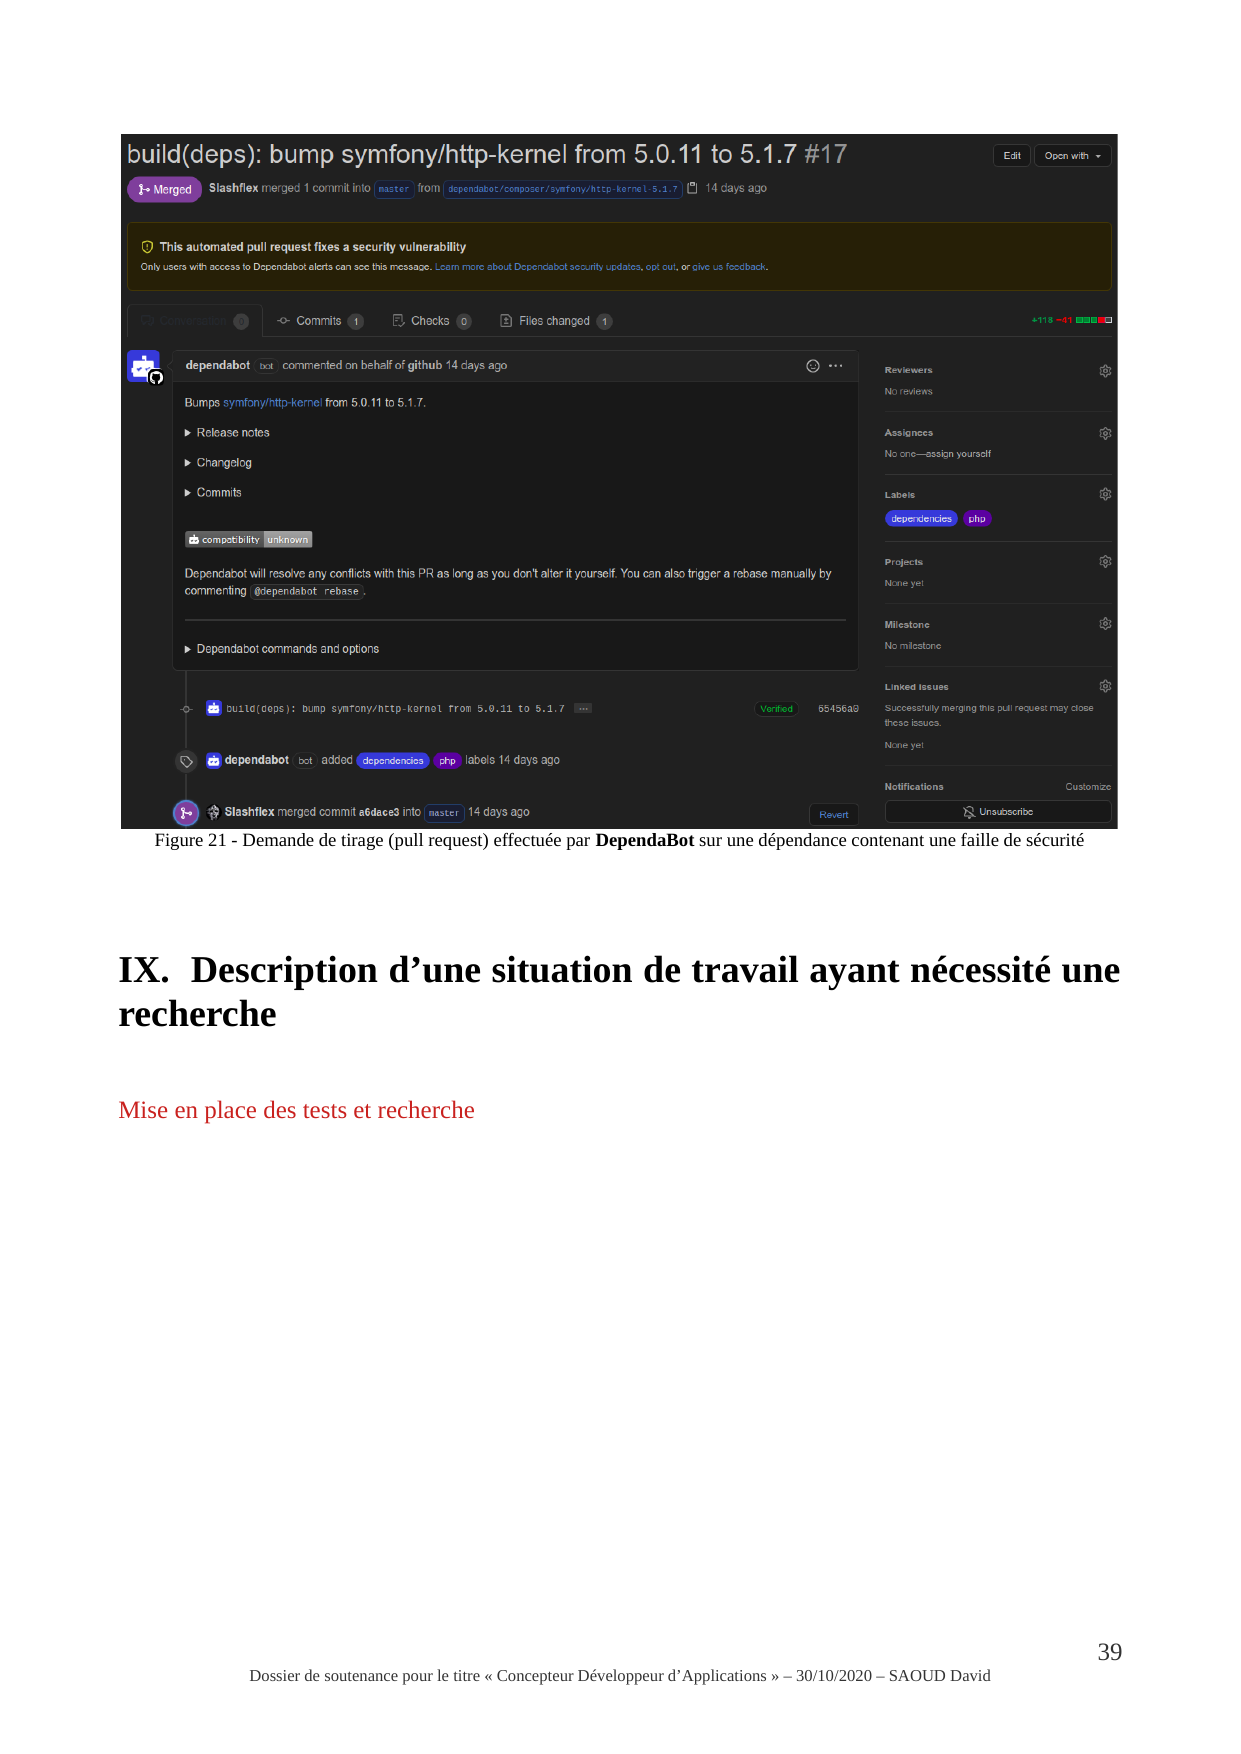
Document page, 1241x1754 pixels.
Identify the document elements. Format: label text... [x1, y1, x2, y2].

text Figure 21 - Demande de tirage (pull request) effectuée par DependaBot sur une dépendance contenant une faille de sécurité [121, 829, 1118, 850]
picture [121, 134, 1118, 829]
text Mise en place des tests et recherche [118, 1095, 1122, 1123]
subtitle IX. Description d’une situation de travail ayant nécessité une recherche [118, 947, 1122, 1035]
